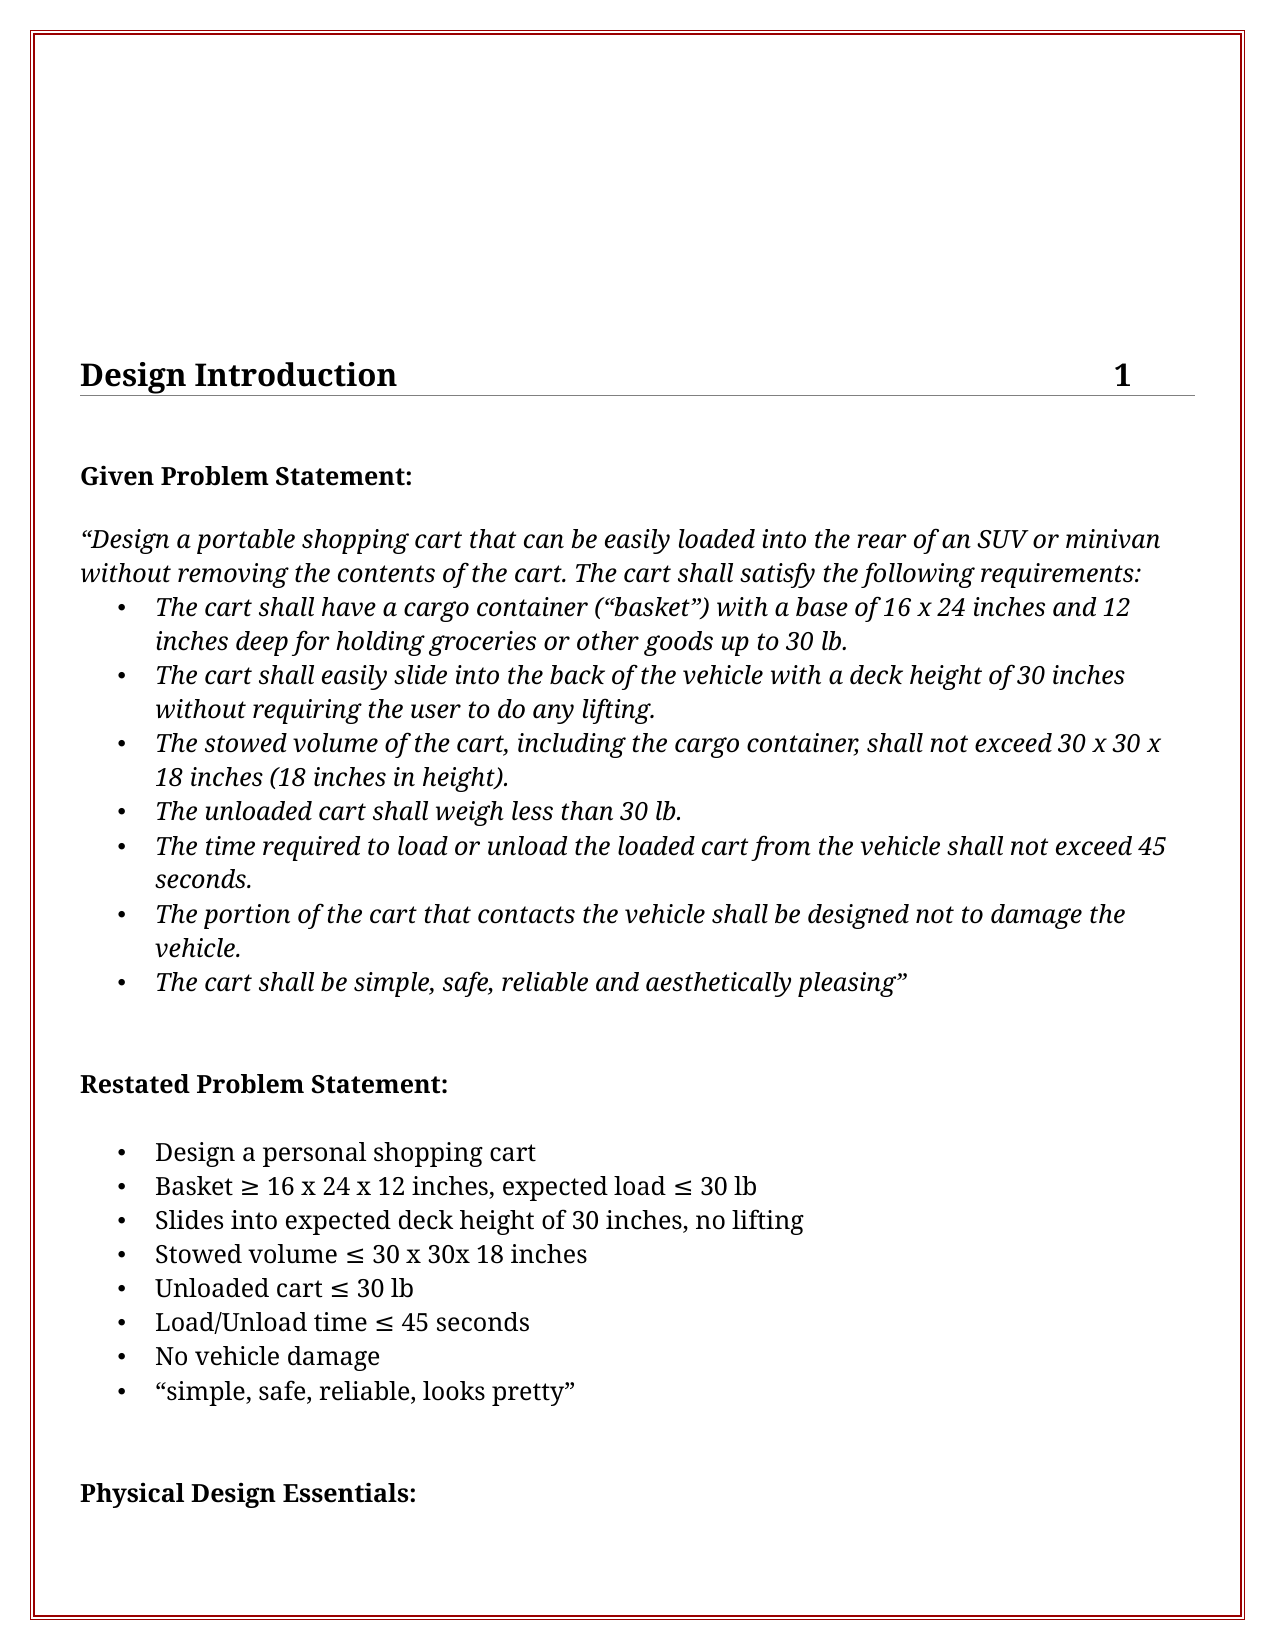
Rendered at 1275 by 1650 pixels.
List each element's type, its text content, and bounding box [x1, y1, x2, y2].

text “Design a portable shopping cart that can be easily loaded into the rear of an SUV or minivan without removing the contents of the cart. The cart shall satisfy the following requirements: [80, 522, 1195, 590]
list The time required to load or unload the loaded cart from the vehicle shall not exceed 45 seconds. [117, 828, 1195, 896]
list The cart shall have a cargo container (“basket”) with a base of 16 x 24 inches and 12 inches deep for holding groceries or other goods up to 30 lb. [117, 590, 1195, 658]
list Slides into expected deck height of 30 inches, no lifting [117, 1203, 1195, 1237]
list The portion of the cart that contacts the vehicle shall be designed not to damage the vehicle. [117, 896, 1195, 964]
list No vehicle damage [117, 1339, 1195, 1373]
list Unloaded cart ≤ 30 lb [117, 1271, 1195, 1305]
list The cart shall be simple, safe, reliable and aesthetically pleasing” [117, 964, 1195, 998]
text Physical Design Essentials: [80, 1475, 1195, 1509]
list “simple, safe, reliable, looks pretty” [117, 1373, 1195, 1407]
list Basket ≥ 16 x 24 x 12 inches, expected load ≤ 30 lb [117, 1169, 1195, 1203]
list Design a personal shopping cart [117, 1135, 1195, 1169]
list The stowed volume of the cart, including the cargo container, shall not exceed 30 x 30 x 18 inches (18 inches in height). [117, 726, 1195, 794]
text Restated Problem Statement: [80, 1067, 1195, 1101]
list Load/Unload time ≤ 45 seconds [117, 1305, 1195, 1339]
list Stowed volume ≤ 30 x 30x 18 inches [117, 1237, 1195, 1271]
text Design Introduction 1 [80, 353, 1195, 395]
text Given Problem Statement: [80, 459, 1195, 493]
list The unloaded cart shall weigh less than 30 lb. [117, 794, 1195, 828]
list The cart shall easily slide into the back of the vehicle with a deck height of 30 inches without requiring the user to do any lifting. [117, 658, 1195, 726]
